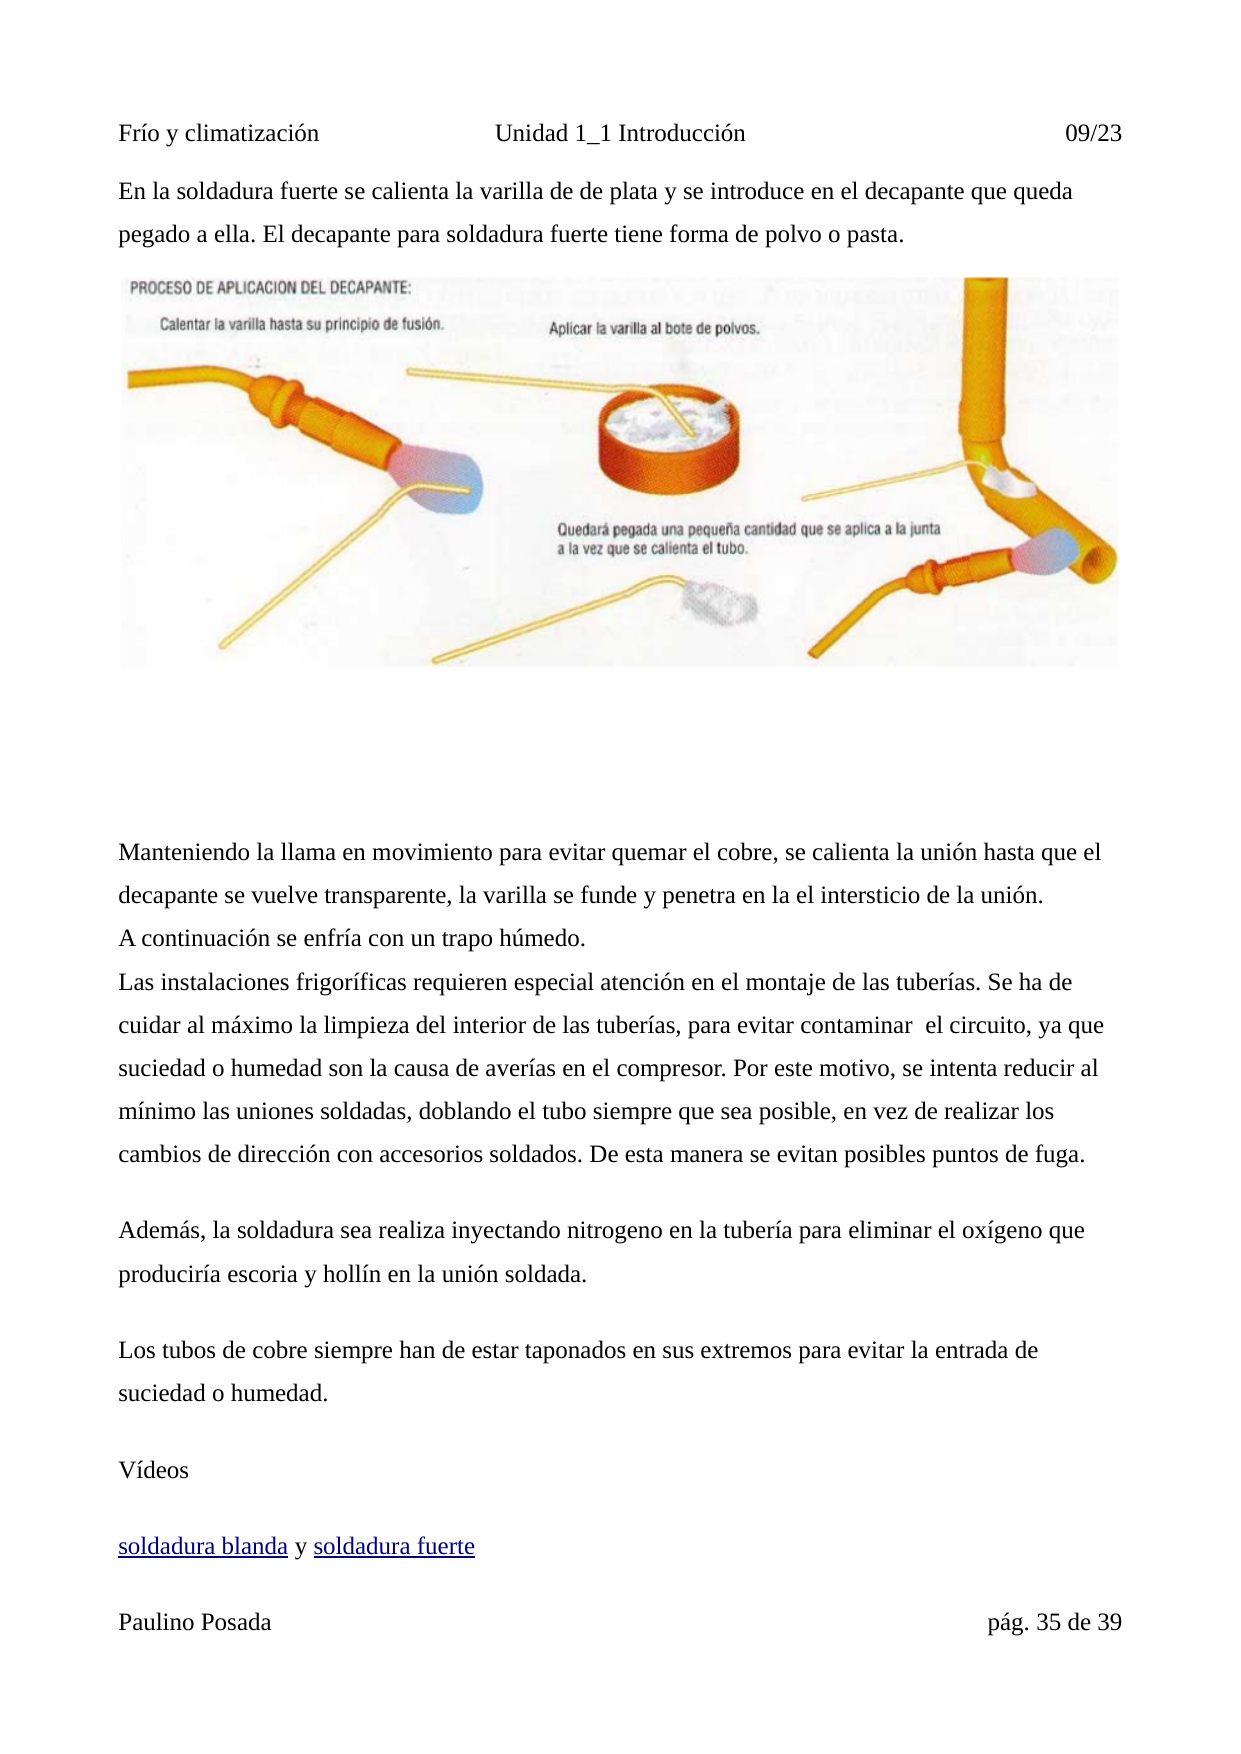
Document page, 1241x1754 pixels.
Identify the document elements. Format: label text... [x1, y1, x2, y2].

text soldadura blanda y soldadura fuerte [118, 1531, 1122, 1560]
text Además, la soldadura sea realiza inyectando nitrogeno en la tubería para eliminar el oxígeno que produciría escoria y hollín en la unión soldada. [118, 1216, 1122, 1287]
text En la soldadura fuerte se calienta la varilla de de plata y se introduce en el decapante que queda pegado a ella. El decapante para soldadura fuerte tiene forma de polvo o pasta. [118, 176, 1122, 248]
text Los tubos de cobre siempre han de estar taponados en sus extremos para evitar la entrada de suciedad o humedad. [118, 1335, 1122, 1407]
picture [118, 275, 1123, 670]
text Manteniendo la llama en movimiento para evitar quemar el cobre, se calienta la unión hasta que el decapante se vuelve transparente, la varilla se funde y penetra en la el intersticio de la unión. A continuación se enfría con un trapo húmedo. Las instalaciones frigoríficas requieren especial atención en el montaje de las tuberías. Se ha de cuidar al máximo la limpieza del interior de las tuberías, para evitar contaminar el circuito, ya que suciedad o humedad son la causa de averías en el compresor. Por este motivo, se intenta reducir al mínimo las uniones soldadas, doblando el tubo siempre que sea posible, en vez de realizar los cambios de dirección con accesorios soldados. De esta manera se evitan posibles puntos de fuga. [118, 837, 1122, 1168]
text Vídeos [118, 1455, 1122, 1483]
